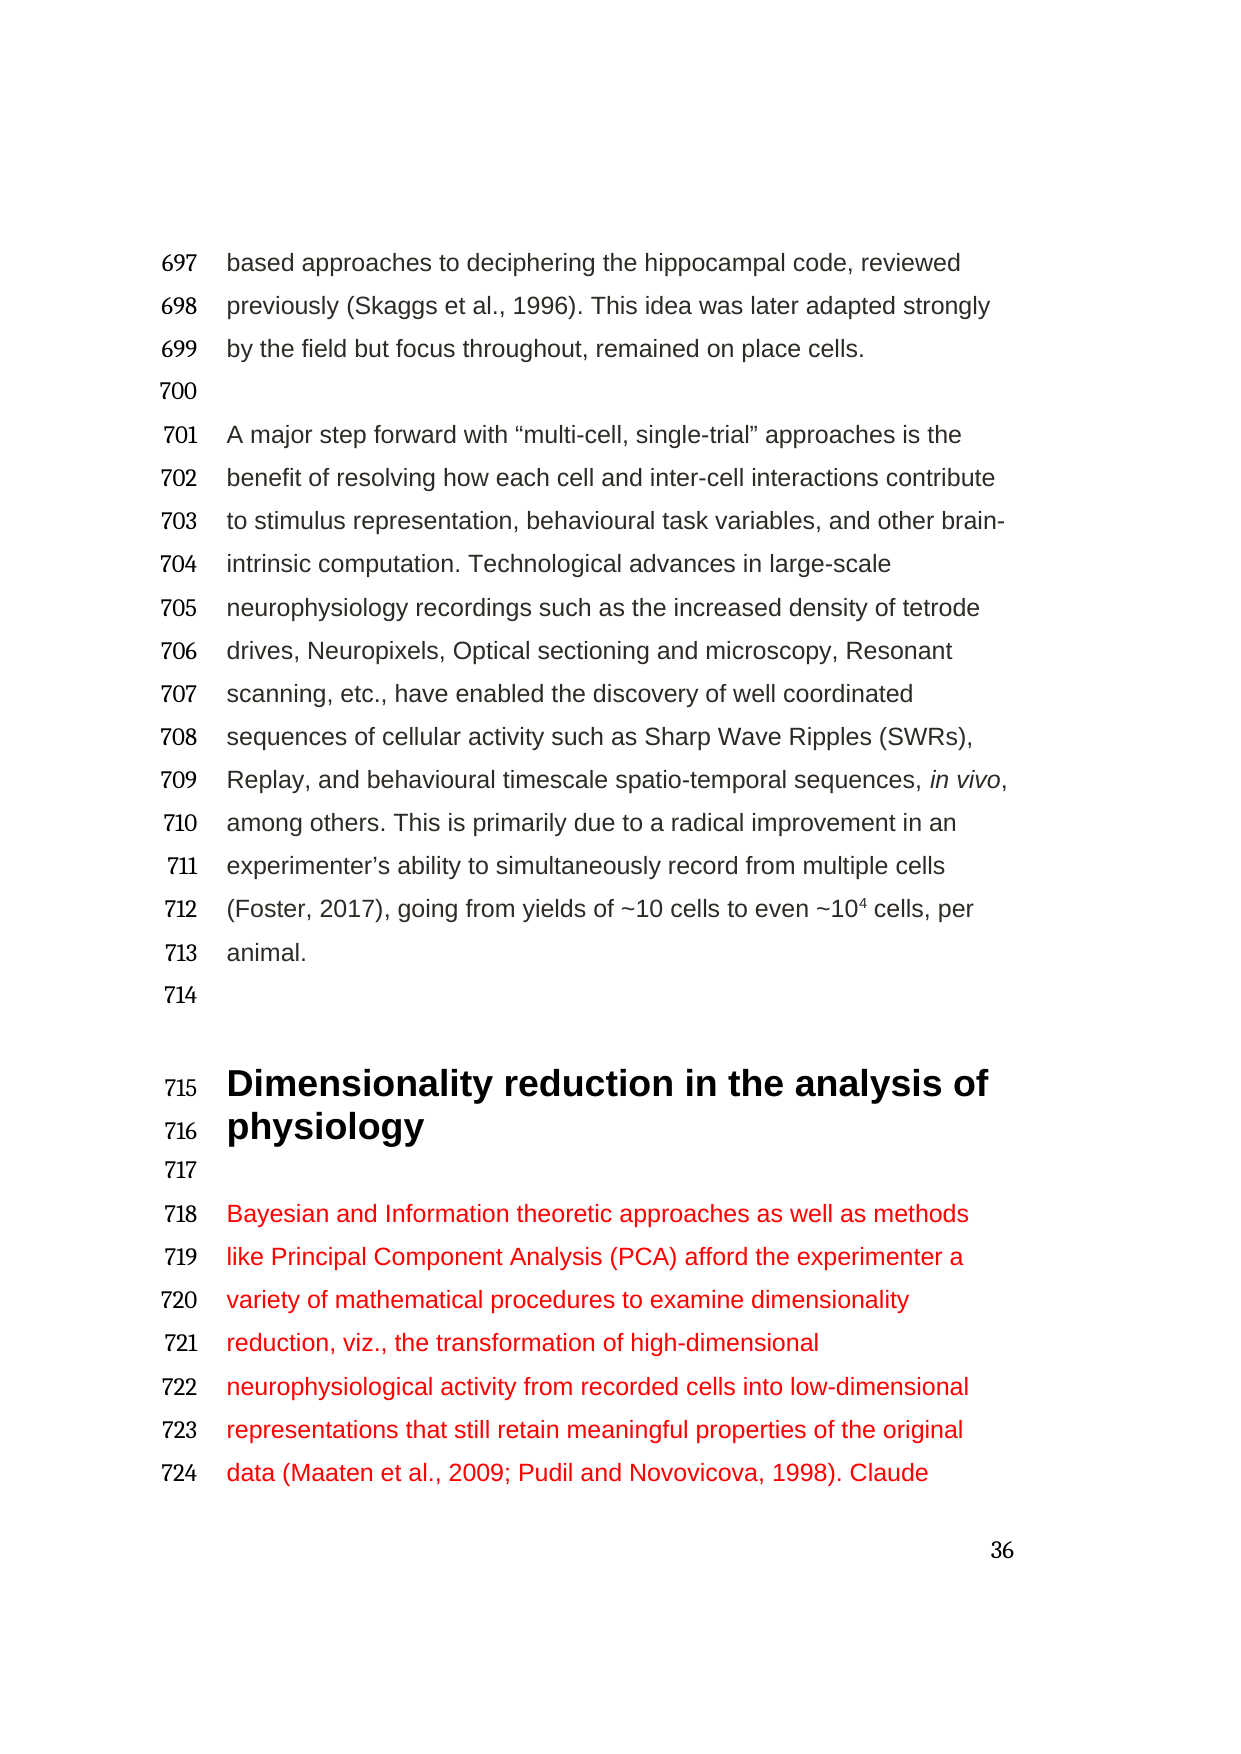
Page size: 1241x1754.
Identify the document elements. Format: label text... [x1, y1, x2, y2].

text Bayesian and Information theoretic approaches as well as methods like Principal Component Analysis (PCA) afford the experimenter a variety of mathematical procedures to examine dimensionality reduction, viz., the transformation of high-dimensional neurophysiological activity from recorded cells into low-dimensional representations that still retain meaningful properties of the original data (Maaten et al., 2009; Pudil and Novovicova, 1998). Claude [226, 1199, 1014, 1487]
text A major step forward with “multi-cell, single-trial” approaches is the benefit of resolving how each cell and inter-cell interactions contribute to stimulus representation, behavioural task variables, and other brain-intrinsic computation. Technological advances in large-scale neurophysiology recordings such as the increased density of tetrode drives, Neuropixels, Optical sectioning and microscopy, Resonant scanning, etc., have enabled the discovery of well coordinated sequences of cellular activity such as Sharp Wave Ripples (SWRs), Replay, and behavioural timescale spatio-temporal sequences, in vivo, among others. This is primarily due to a radical improvement in an experimenter’s ability to simultaneously record from multiple cells (Foster, 2017)⁠, going from yields of ~10 cells to even ~104 cells, per animal. [226, 420, 1014, 966]
subtitle Dimensionality reduction in the analysis of physiology [226, 1061, 1014, 1148]
text based approaches to deciphering the hippocampal code, reviewed previously (Skaggs et al., 1996)⁠. This idea was later adapted strongly by the field but focus throughout, remained on place cells. [226, 248, 1014, 363]
